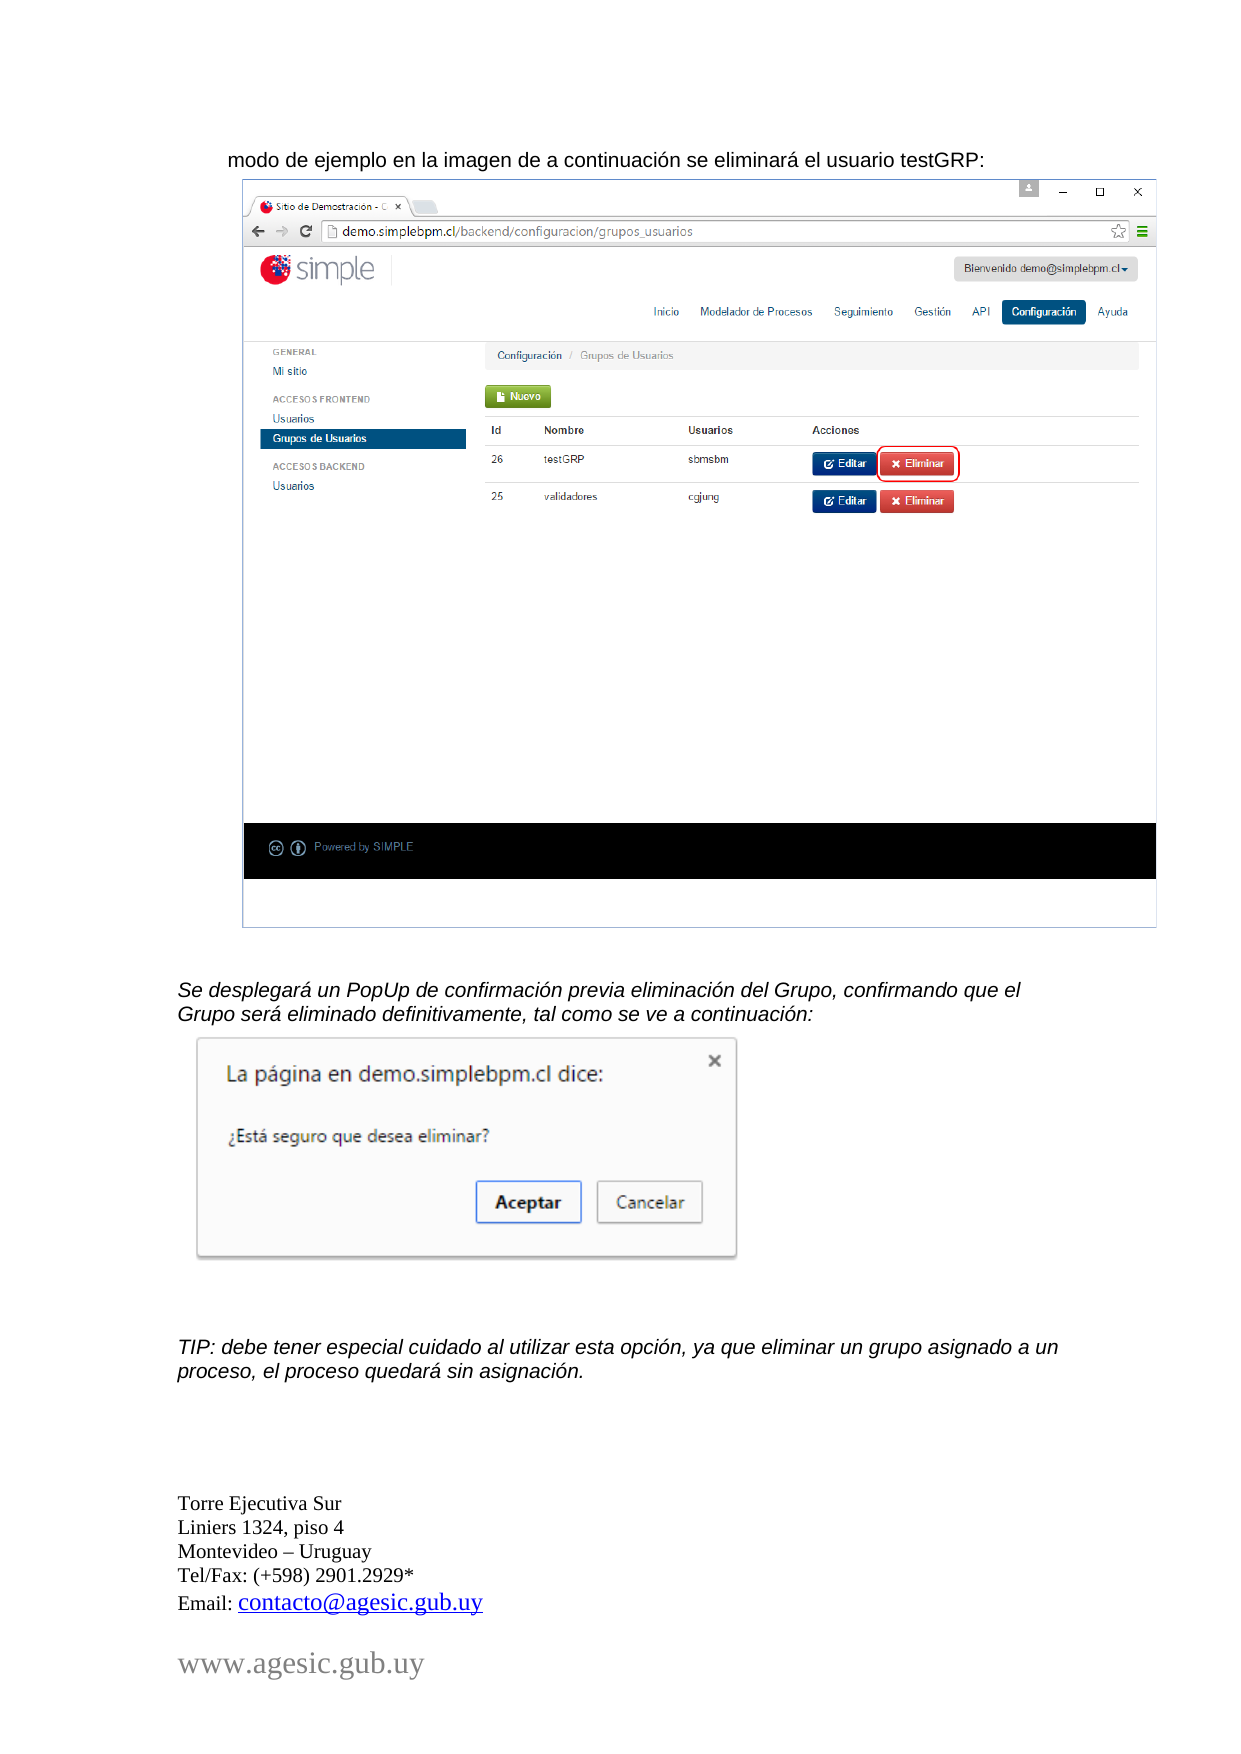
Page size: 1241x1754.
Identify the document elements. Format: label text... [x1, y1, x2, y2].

table_header TIP: debe tener especial cuidado al utilizar esta opción, ya que eliminar un grupo asignado a un proceso, el proceso quedará sin asignación. [166, 1269, 1074, 1387]
text Se desplegará un PopUp de confirmación previa eliminación del Grupo, confirmando que el Grupo será eliminado definitivamente, tal como se ve a continuación: [177, 978, 1063, 1269]
picture [192, 1033, 742, 1262]
picture [242, 179, 1157, 928]
list modo de ejemplo en la imagen de a continuación se eliminará el usuario testGRP: [177, 148, 1063, 935]
